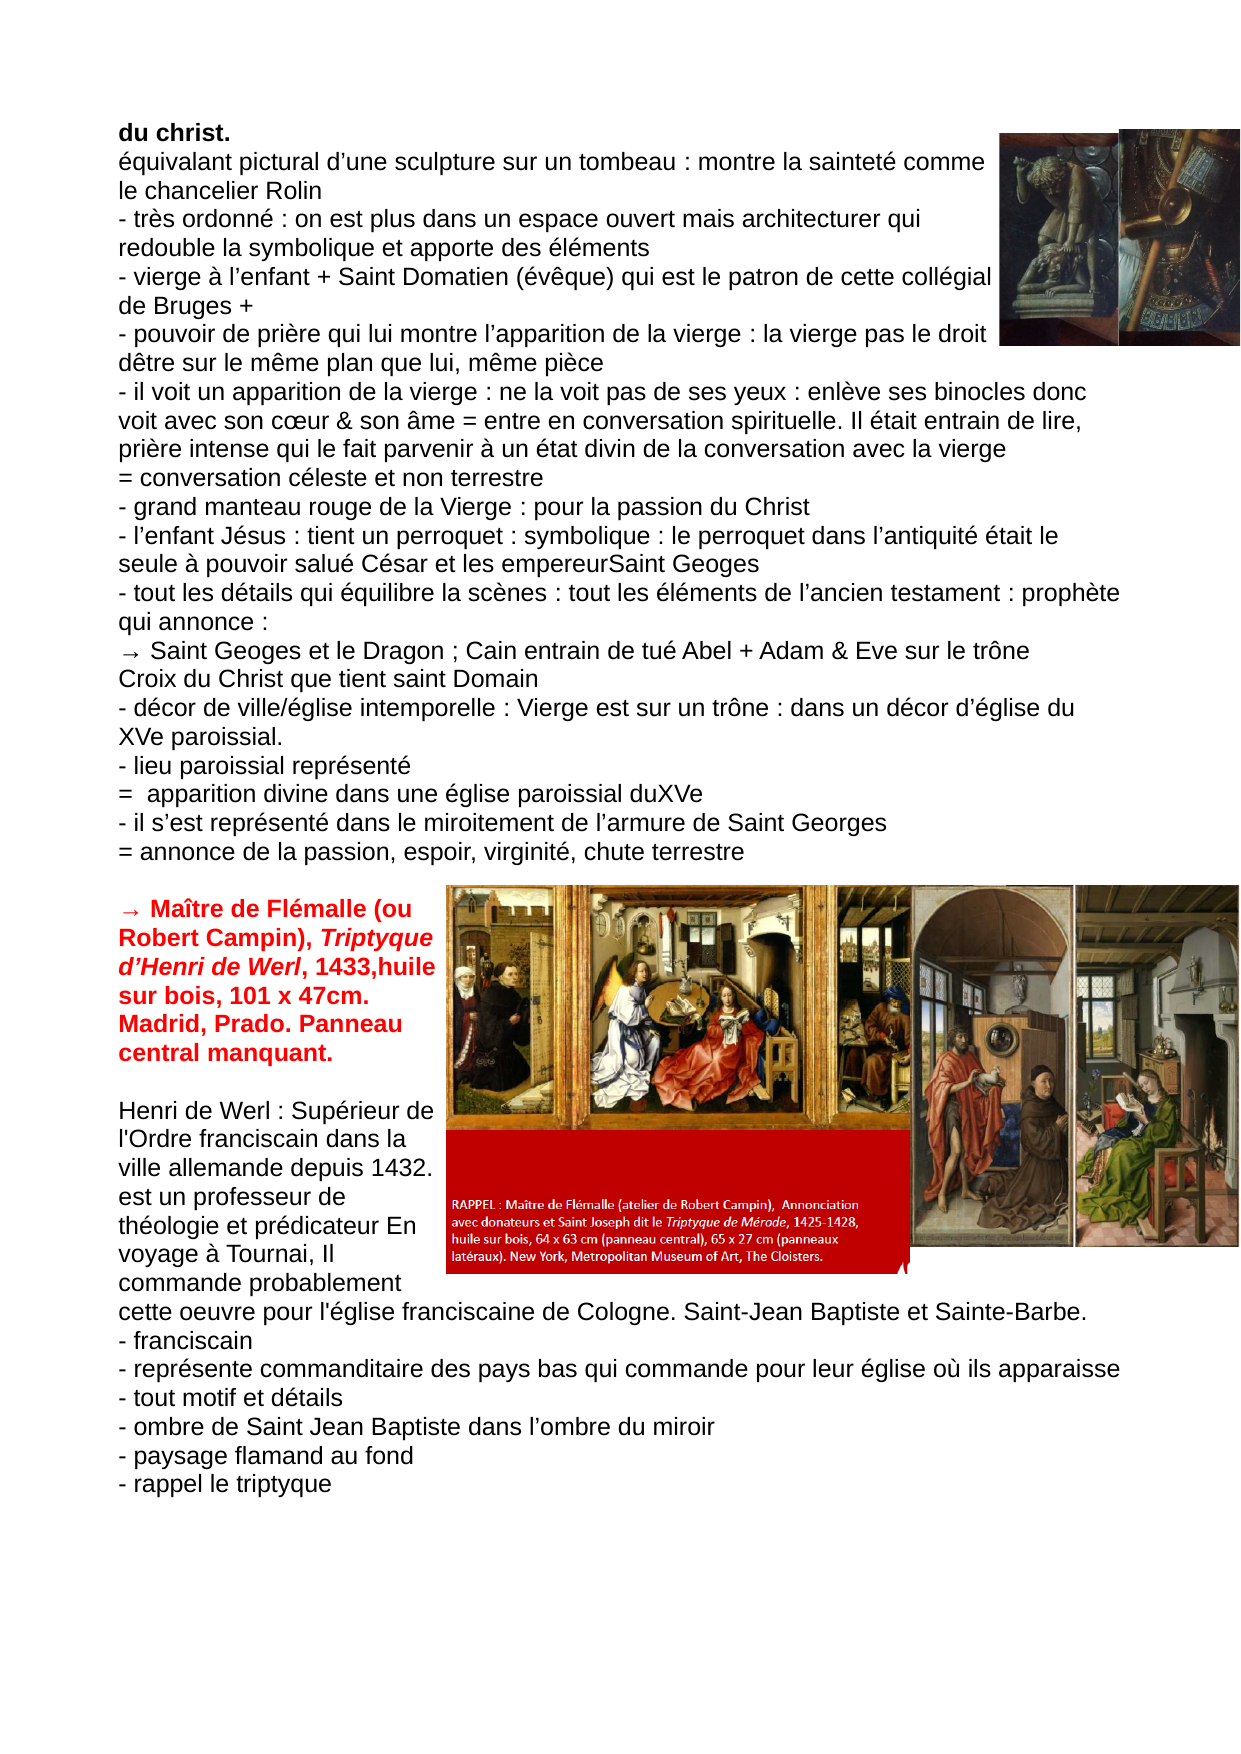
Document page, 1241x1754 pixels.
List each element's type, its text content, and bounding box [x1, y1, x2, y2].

text = apparition divine dans une église paroissial duXVe [118, 779, 1122, 808]
picture [999, 129, 1241, 346]
text - très ordonné : on est plus dans un espace ouvert mais architecturer qui redouble la symbolique et apporte des éléments [118, 204, 999, 262]
text - franciscain [118, 1326, 1122, 1354]
text Croix du Christ que tient saint Domain [118, 664, 1122, 693]
text - il s’est représenté dans le miroitement de l’armure de Saint Georges [118, 808, 1122, 837]
text - l’enfant Jésus : tient un perroquet : symbolique : le perroquet dans l’antiquité était le seule à pouvoir salué César et les empereurSaint Geoges [118, 521, 1122, 578]
text - il voit un apparition de la vierge : ne la voit pas de ses yeux : enlève ses binocles donc voit avec son cœur & son âme = entre en conversation spirituelle. Il était entrain de lire, prière intense qui le fait parvenir à un état divin de la conversation avec la vierge [118, 377, 1122, 463]
text → Maître de Flémalle (ou Robert Campin), Triptyque d’Henri de Werl, 1433,huile sur bois, 101 x 47cm. Madrid, Prado. Panneau central manquant. [118, 894, 446, 1067]
text - lieu paroissial représenté [118, 751, 1122, 779]
text - représente commanditaire des pays bas qui commande pour leur église où ils apparaisse [118, 1354, 1122, 1383]
picture [446, 885, 1240, 1274]
text équivalant pictural d’une sculpture sur un tombeau : montre la sainteté comme le chancelier Rolin [118, 147, 999, 204]
text → Saint Geoges et le Dragon ; Cain entrain de tué Abel + Adam & Eve sur le trône [118, 636, 1122, 664]
text du christ. [118, 118, 1122, 147]
text - tout motif et détails [118, 1383, 1122, 1412]
text - grand manteau rouge de la Vierge : pour la passion du Christ [118, 492, 1122, 521]
text - vierge à l’enfant + Saint Domatien (évêque) qui est le patron de cette collégial de Bruges + [118, 262, 999, 319]
text - paysage flamand au fond [118, 1441, 1122, 1469]
text = annonce de la passion, espoir, virginité, chute terrestre [118, 837, 1122, 866]
text - décor de ville/église intemporelle : Vierge est sur un trône : dans un décor d’église du XVe paroissial. [118, 693, 1122, 751]
text cette oeuvre pour l'église franciscaine de Cologne. Saint-Jean Baptiste et Sainte-Barbe. [118, 1297, 1122, 1326]
text - rappel le triptyque [118, 1469, 1122, 1498]
text - pouvoir de prière qui lui montre l’apparition de la vierge : la vierge pas le droit dêtre sur le même plan que lui, même pièce [118, 319, 1122, 377]
text = conversation céleste et non terrestre [118, 463, 1122, 492]
text - tout les détails qui équilibre la scènes : tout les éléments de l’ancien testament : prophète qui annonce : [118, 578, 1122, 636]
text - ombre de Saint Jean Baptiste dans l’ombre du miroir [118, 1412, 1122, 1441]
text Henri de Werl : Supérieur de l'Ordre franciscain dans la ville allemande depuis 1432. est un professeur de théologie et prédicateur En voyage à Tournai, Il commande probablement [118, 1096, 1122, 1297]
